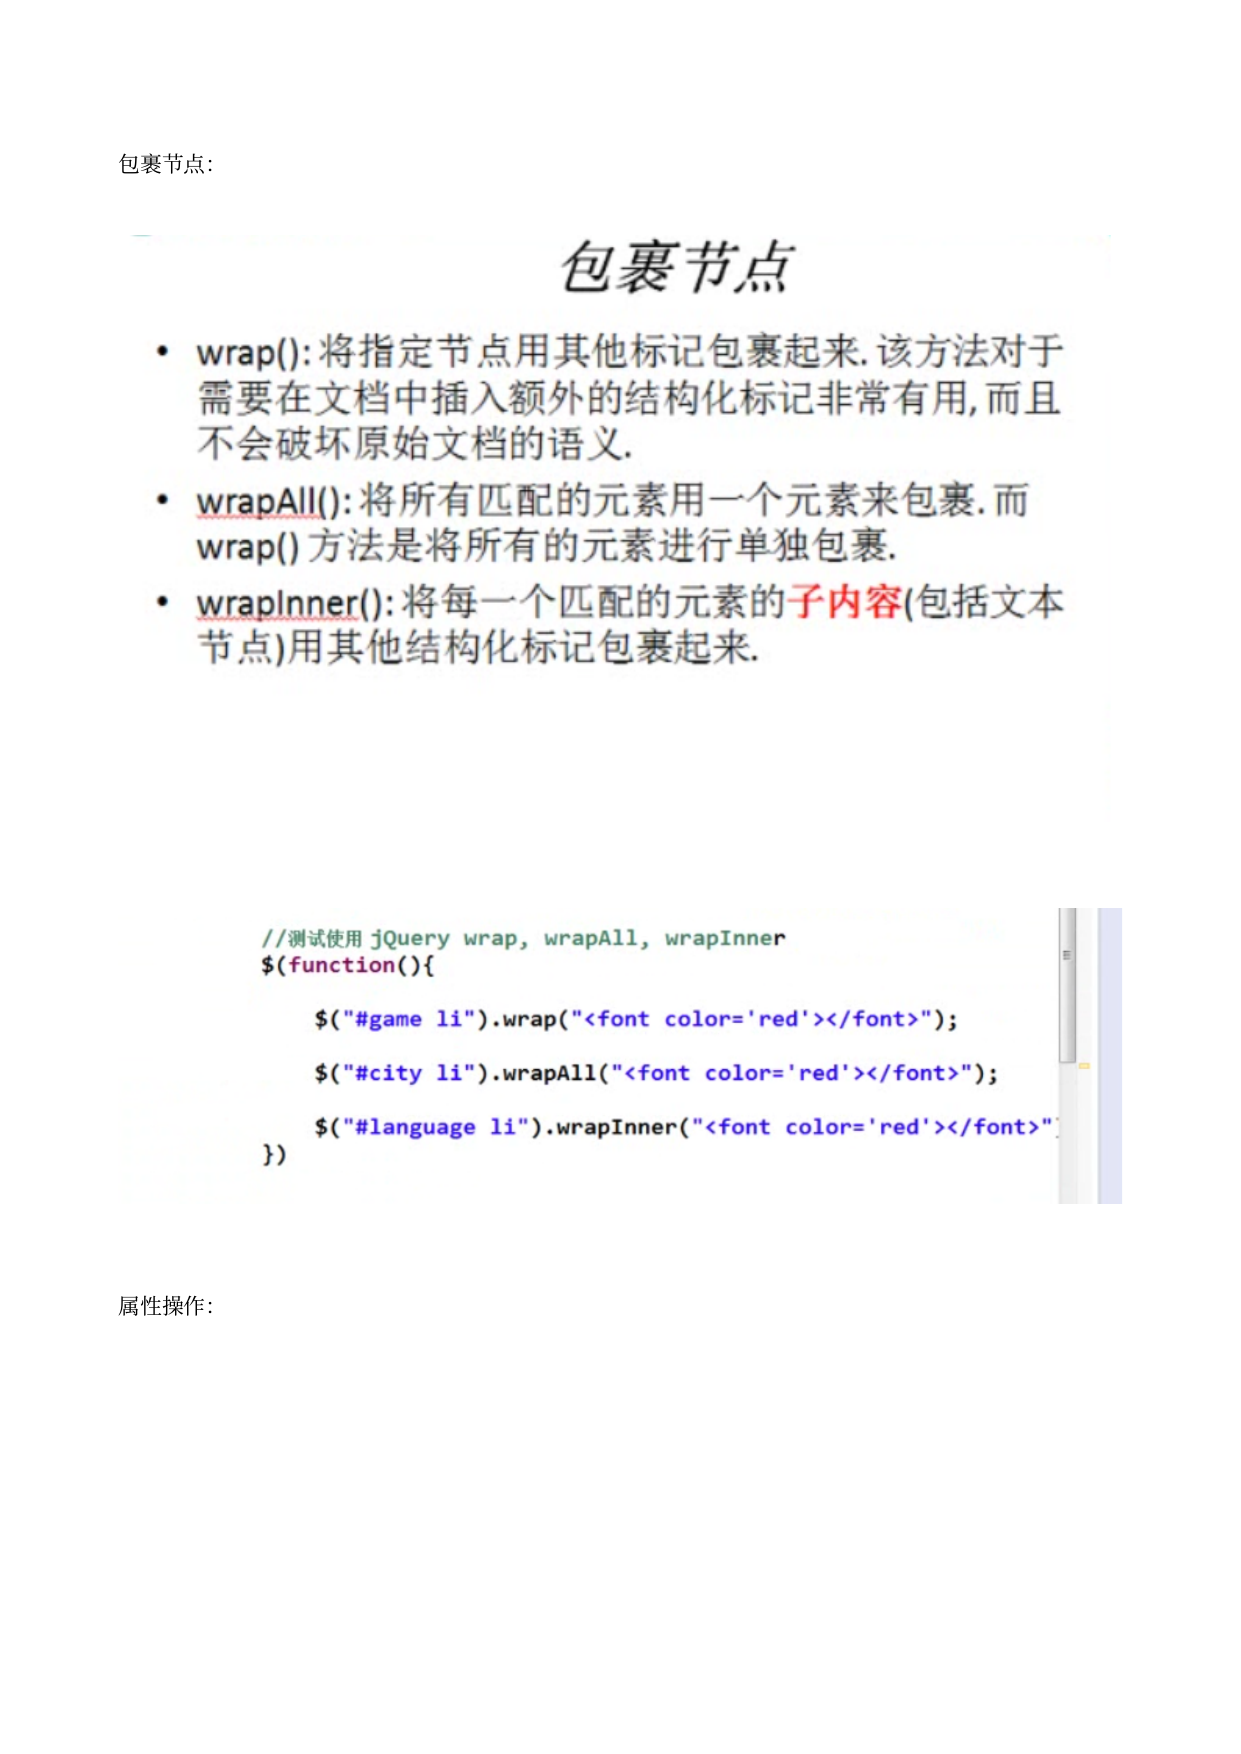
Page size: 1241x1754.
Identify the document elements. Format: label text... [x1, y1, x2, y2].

picture [129, 235, 1111, 822]
text 属性操作： [118, 1289, 1122, 1321]
text 包裹节点： [118, 147, 1122, 178]
picture [118, 908, 1123, 1204]
